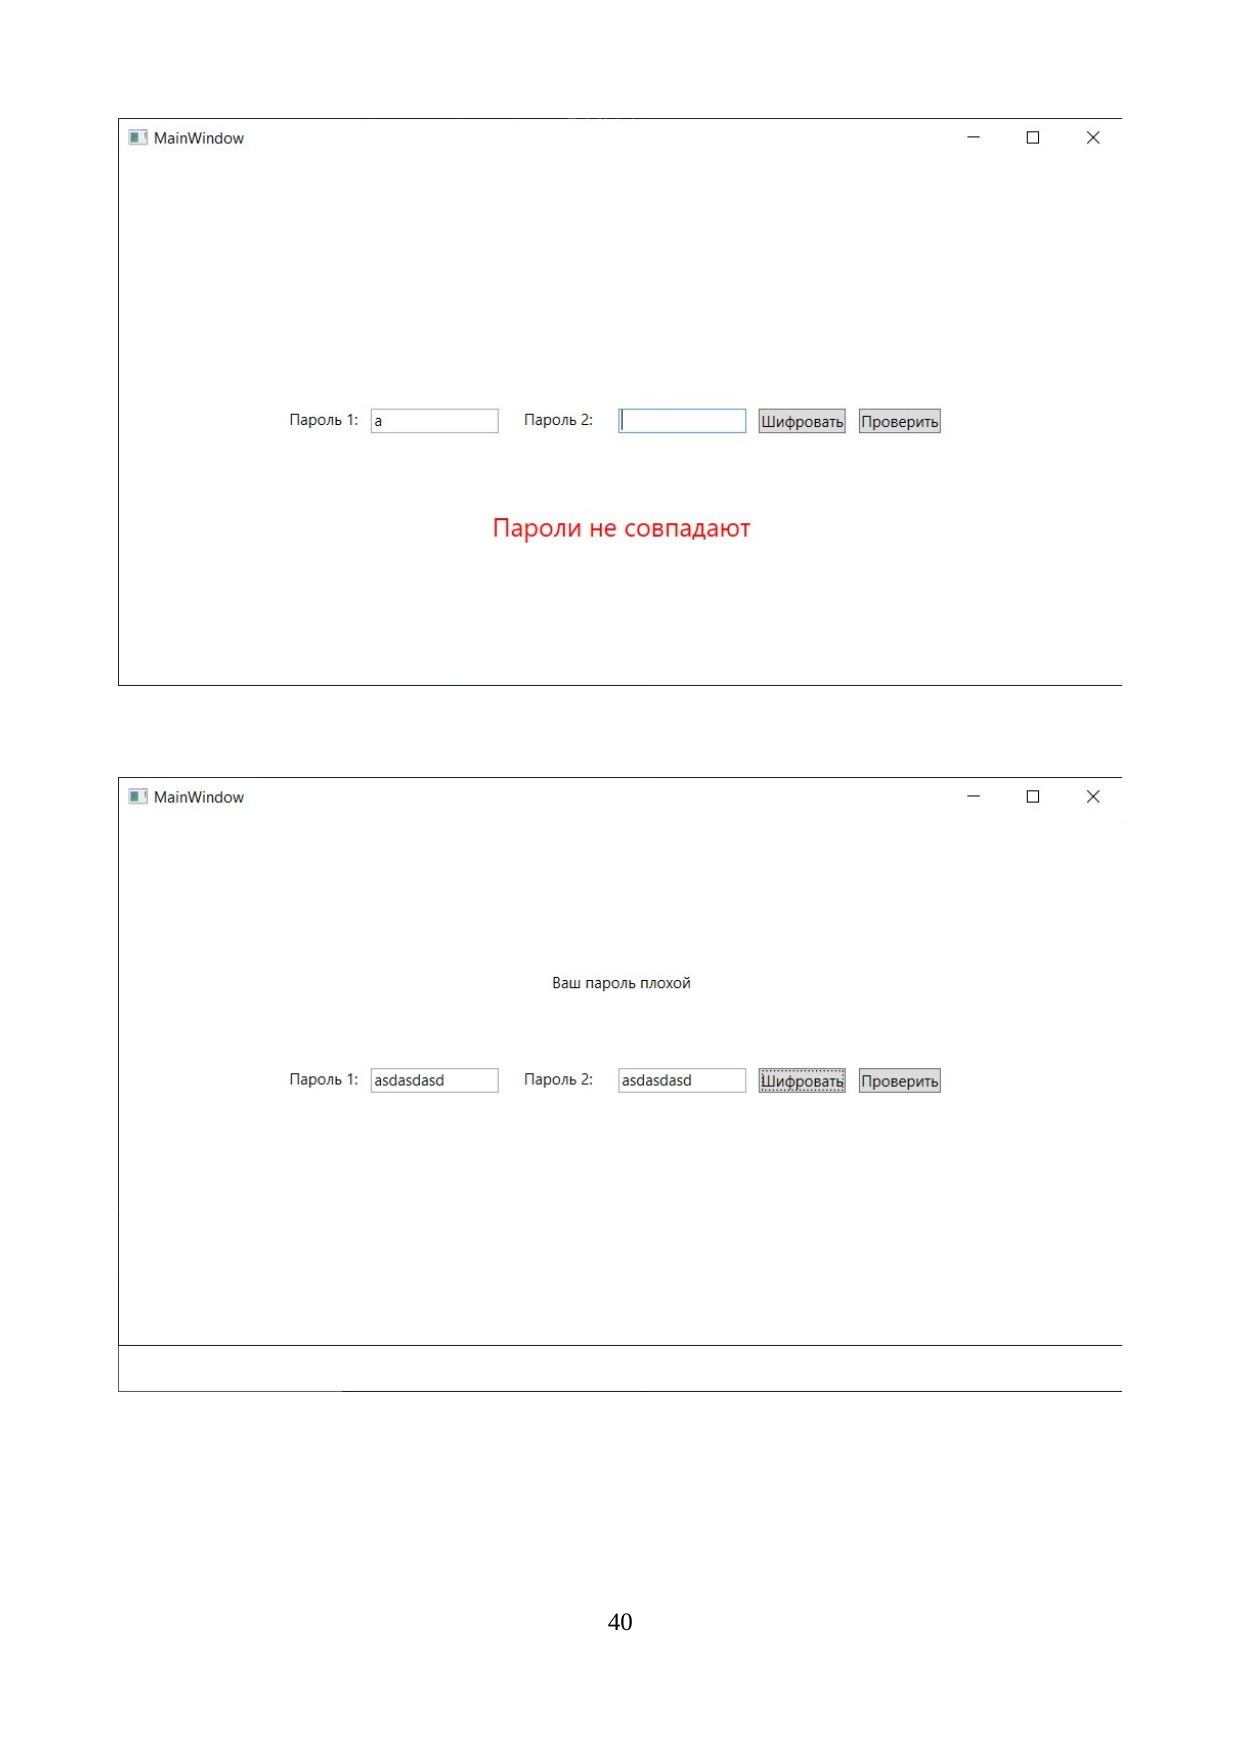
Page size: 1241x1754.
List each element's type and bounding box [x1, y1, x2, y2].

picture [118, 118, 1123, 686]
picture [118, 777, 1123, 1392]
